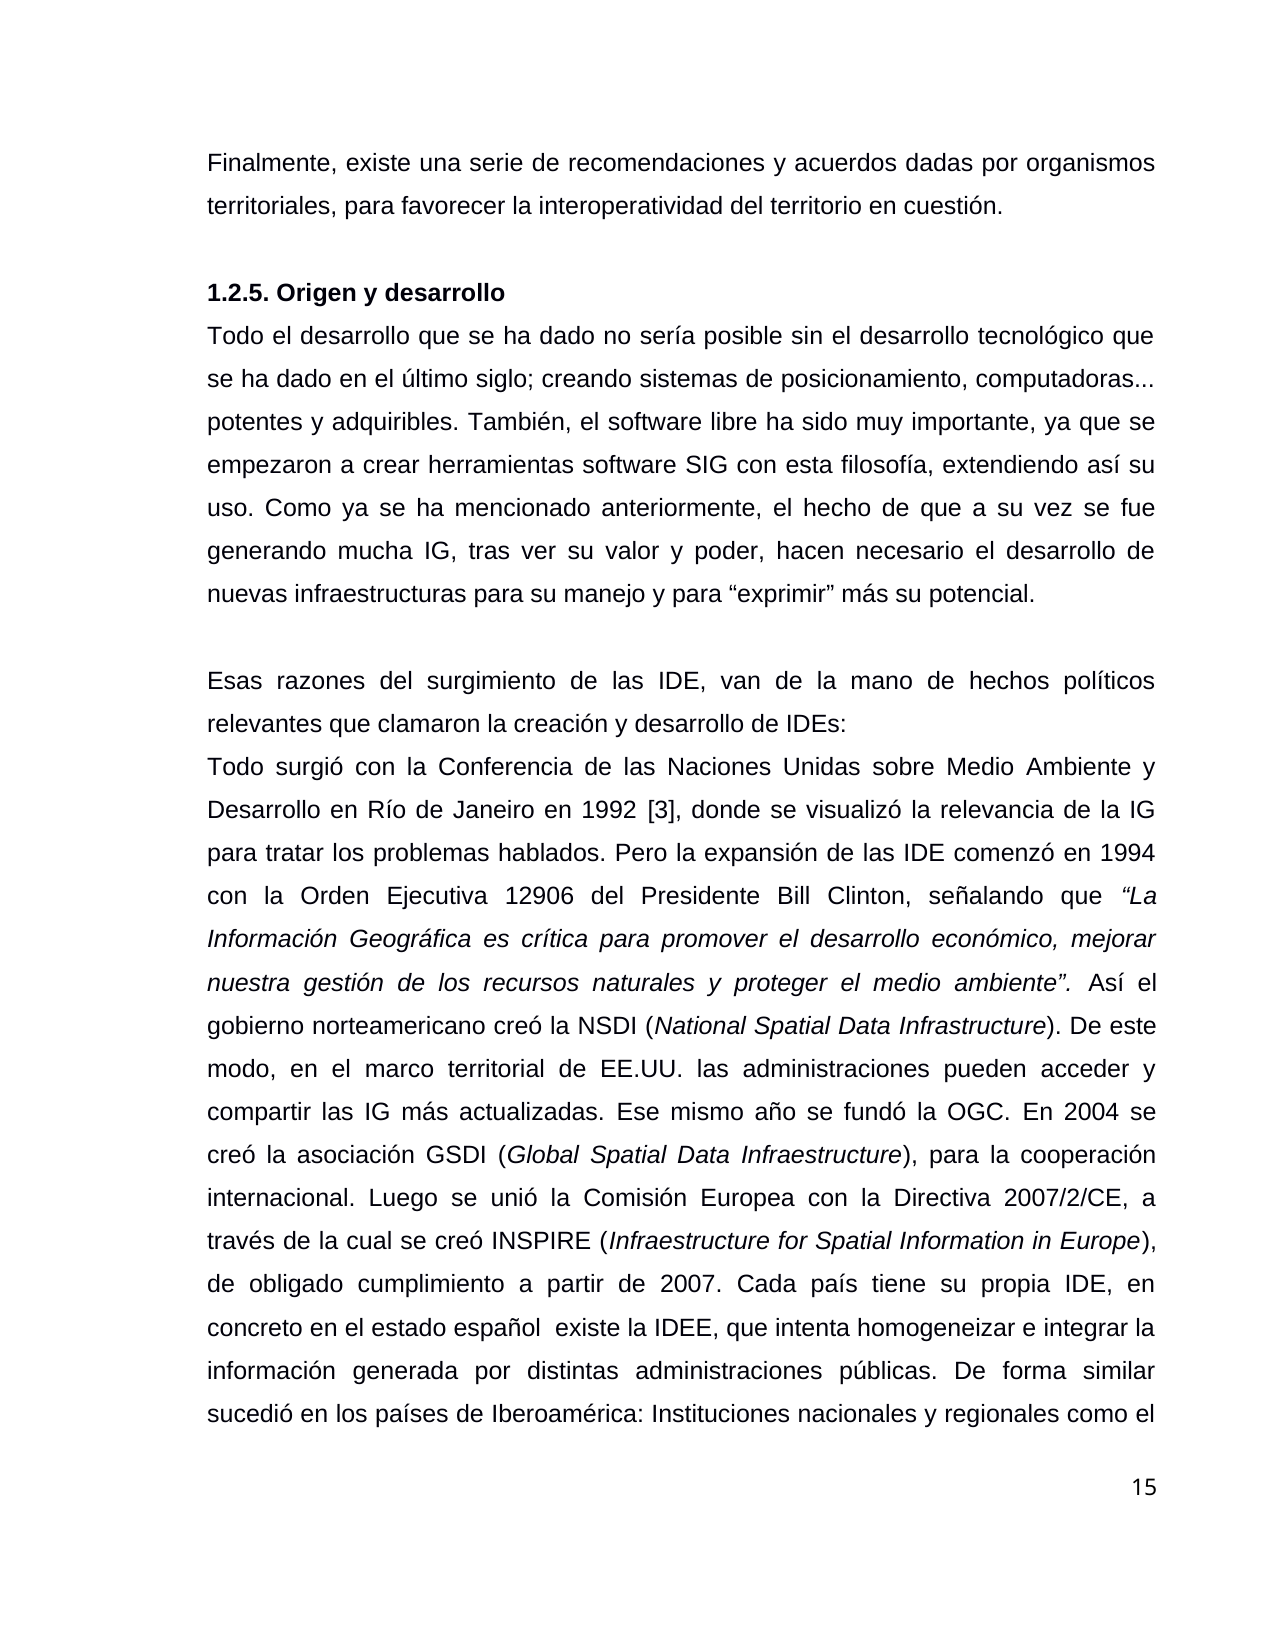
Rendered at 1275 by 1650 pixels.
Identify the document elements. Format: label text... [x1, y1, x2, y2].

text Todo surgió con la Conferencia de las Naciones Unidas sobre Medio Ambiente y Desarrollo en Río de Janeiro en 1992 [3], donde se visualizó la relevancia de la IG para tratar los problemas hablados. Pero la expansión de las IDE comenzó en 1994 con la Orden Ejecutiva 12906 del Presidente Bill Clinton, señalando que “La Información Geográfica es crítica para promover el desarrollo económico, mejorar nuestra gestión de los recursos naturales y proteger el medio ambiente”. Así el gobierno norteamericano creó la NSDI (National Spatial Data Infrastructure). De este modo, en el marco territorial de EE.UU. las administraciones pueden acceder y compartir las IG más actualizadas. Ese mismo año se fundó la OGC. En 2004 se creó la asociación GSDI (Global Spatial Data Infraestructure), para la cooperación internacional. Luego se unió la Comisión Europea con la Directiva 2007/2/CE, a través de la cual se creó INSPIRE (Infraestructure for Spatial Information in Europe), de obligado cumplimiento a partir de 2007. Cada país tiene su propia IDE, en concreto en el estado español existe la IDEE, que intenta homogeneizar e integrar la información generada por distintas administraciones públicas. De forma similar sucedió en los países de Iberoamérica: Instituciones nacionales y regionales como el [207, 752, 1157, 1428]
text Esas razones del surgimiento de las IDE, van de la mano de hechos políticos relevantes que clamaron la creación y desarrollo de IDEs: [207, 666, 1157, 738]
text Finalmente, existe una serie de recomendaciones y acuerdos dadas por organismos territoriales, para favorecer la interoperatividad del territorio en cuestión. [207, 148, 1157, 220]
text 1.2.5. Origen y desarrollo [207, 278, 1157, 306]
text Todo el desarrollo que se ha dado no sería posible sin el desarrollo tecnológico que se ha dado en el último siglo; creando sistemas de posicionamiento, computadoras... potentes y adquiribles. También, el software libre ha sido muy importante, ya que se empezaron a crear herramientas software SIG con esta filosofía, extendiendo así su uso. Como ya se ha mencionado anteriormente, el hecho de que a su vez se fue generando mucha IG, tras ver su valor y poder, hacen necesario el desarrollo de nuevas infraestructuras para su manejo y para “exprimir” más su potencial. [207, 321, 1157, 608]
